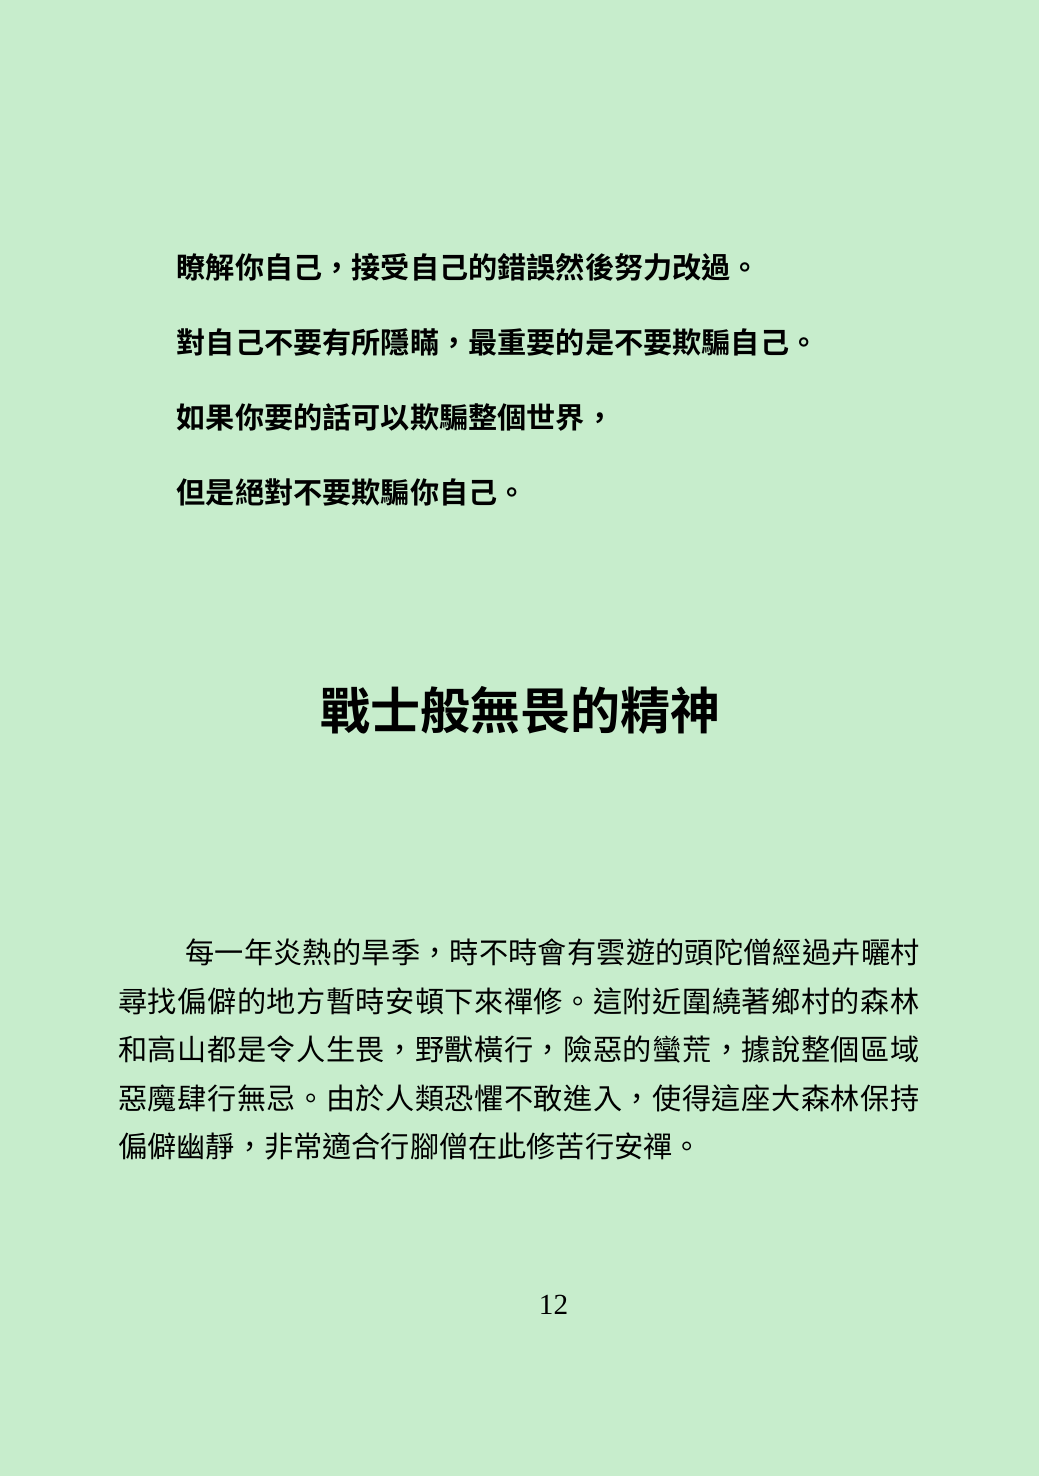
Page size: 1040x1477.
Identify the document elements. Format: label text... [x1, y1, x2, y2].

subtitle 戰士般無畏的精神 [118, 671, 921, 743]
text 但是絕對不要欺騙你自己。 [118, 469, 921, 512]
text 如果你要的話可以欺騙整個世界， [118, 394, 921, 437]
text 瞭解你自己，接受自己的錯誤然後努力改過。 [118, 245, 921, 287]
text 對自己不要有所隱瞞，最重要的是不要欺騙自己。 [118, 320, 921, 362]
text 每一年炎熱的旱季，時不時會有雲遊的頭陀僧經過卉曬村，尋找偏僻的地方暫時安頓下來禪修。這附近圍繞著鄉村的森林和高山都是令人生畏，野獸橫行，險惡的蠻荒，據說整個區域惡魔肆行無忌。由於人類恐懼不敢進入，使得這座大森林保持偏僻幽靜，非常適合行腳僧在此修苦行安禪。 [118, 930, 921, 1166]
